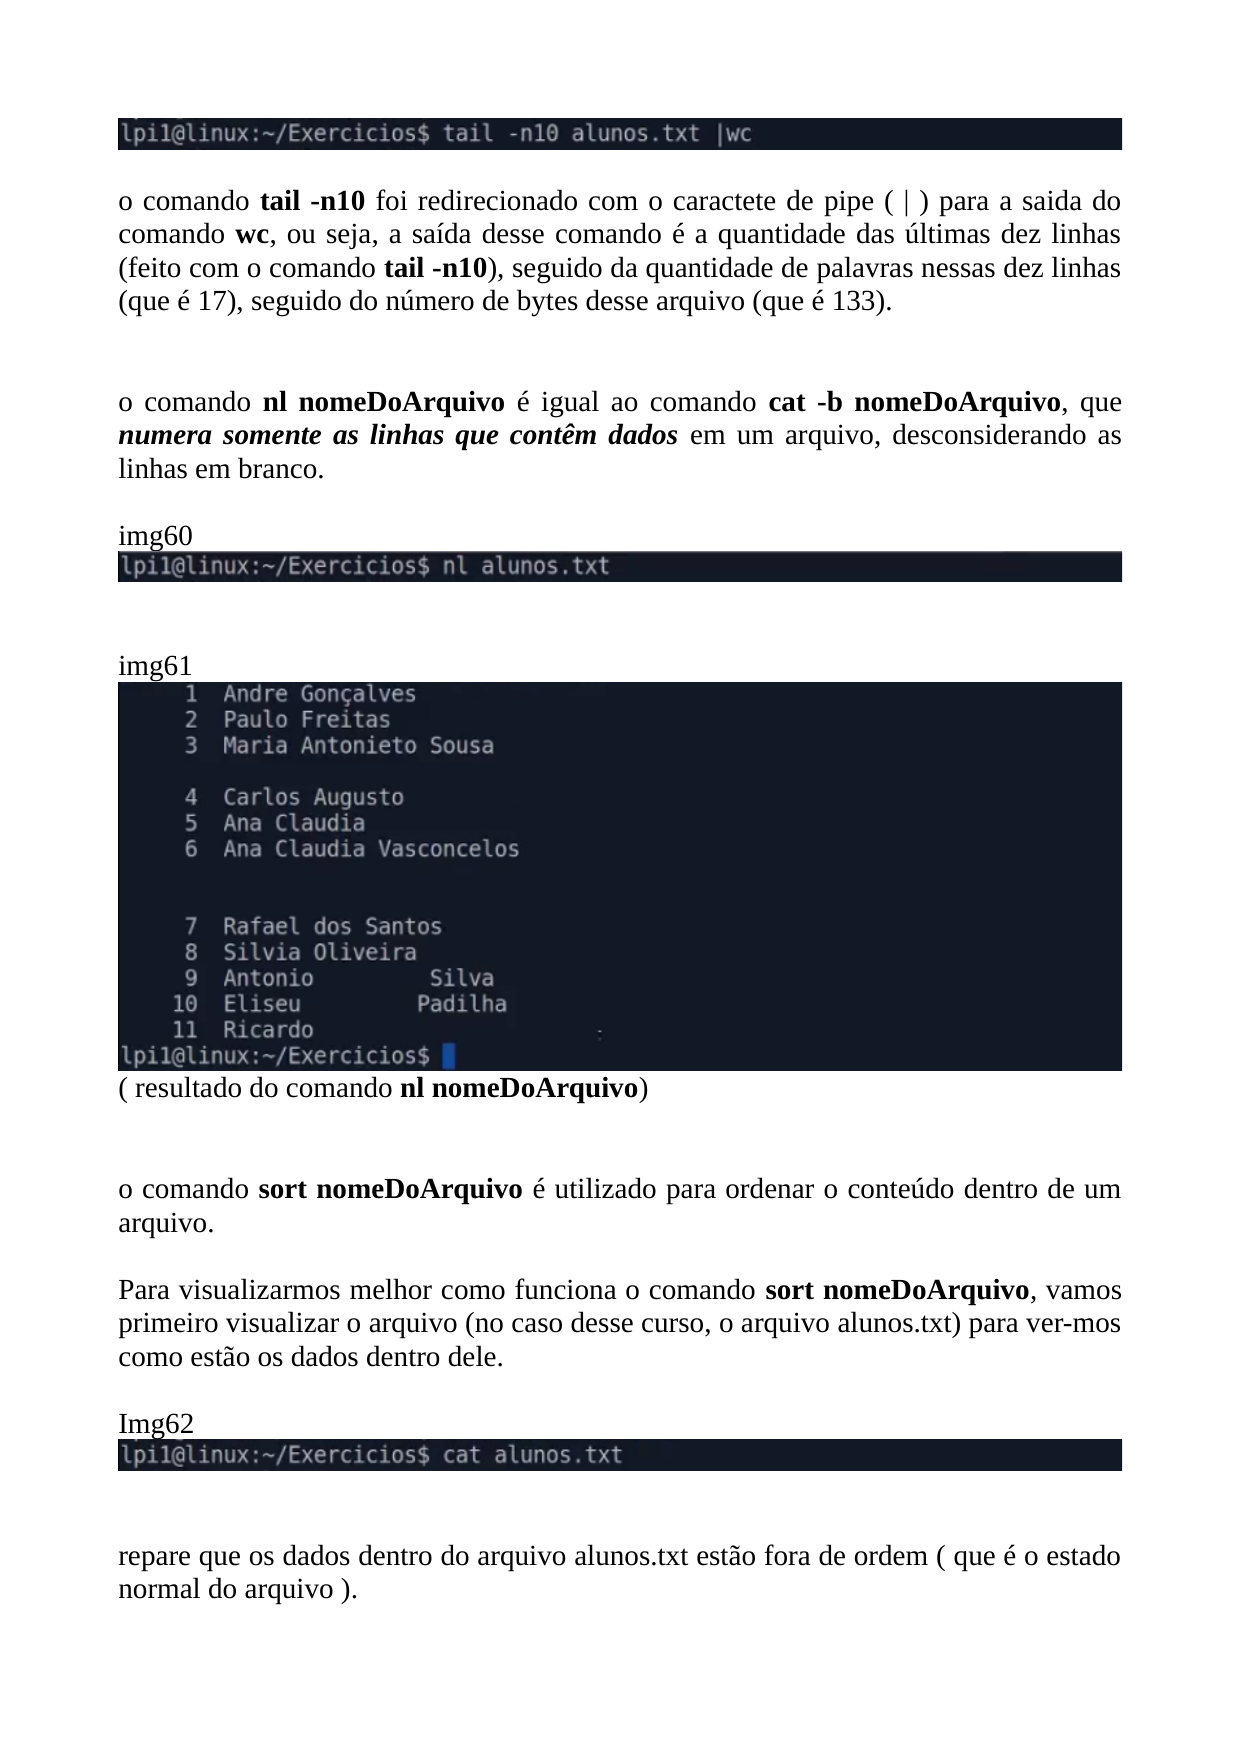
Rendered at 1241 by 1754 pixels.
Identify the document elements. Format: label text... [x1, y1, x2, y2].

text o comando tail -n10 foi redirecionado com o caractete de pipe ( | ) para a saida do comando wc, ou seja, a saída desse comando é a quantidade das últimas dez linhas (feito com o comando tail -n10), seguido da quantidade de palavras nessas dez linhas (que é 17), seguido do número de bytes desse arquivo (que é 133). [118, 183, 1122, 317]
text Para visualizarmos melhor como funciona o comando sort nomeDoArquivo, vamos primeiro visualizar o arquivo (no caso desse curso, o arquivo alunos.txt) para ver-mos como estão os dados dentro dele. [118, 1272, 1122, 1372]
text Img62 [118, 1406, 1122, 1439]
picture [118, 118, 1123, 150]
picture [118, 682, 1123, 1071]
text repare que os dados dentro do arquivo alunos.txt estão fora de ordem ( que é o estado normal do arquivo ). [118, 1538, 1122, 1605]
text o comando nl nomeDoArquivo é igual ao comando cat -b nomeDoArquivo, que numera somente as linhas que contêm dados em um arquivo, desconsiderando as linhas em branco. [118, 384, 1122, 484]
text img61 [118, 648, 1122, 682]
picture [118, 551, 1123, 582]
text o comando sort nomeDoArquivo é utilizado para ordenar o conteúdo dentro de um arquivo. [118, 1171, 1122, 1238]
picture [118, 1439, 1123, 1471]
text ( resultado do comando nl nomeDoArquivo) [118, 1071, 1122, 1104]
text img60 [118, 518, 1122, 551]
